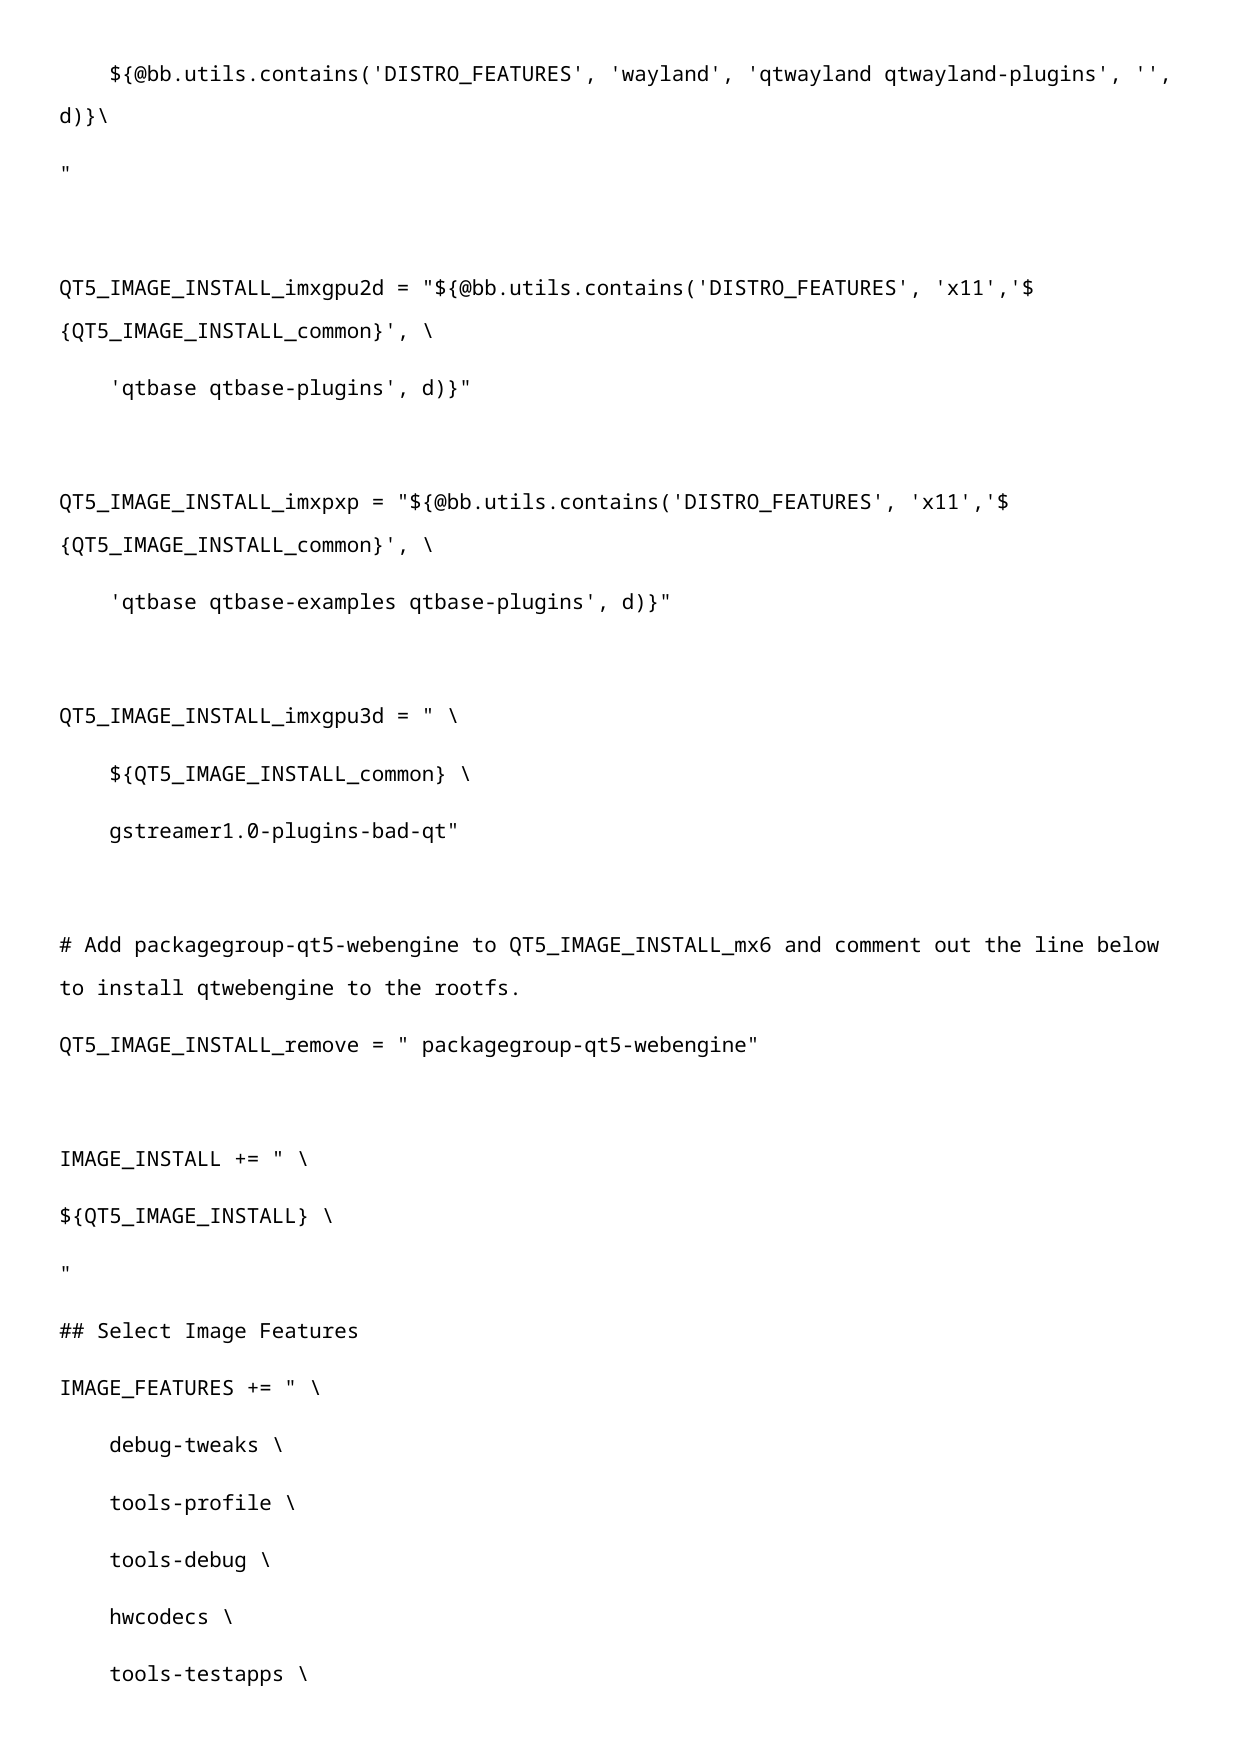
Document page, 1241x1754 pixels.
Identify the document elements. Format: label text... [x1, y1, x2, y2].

text " [59, 159, 1181, 187]
text 'qtbase qtbase-examples qtbase-plugins', d)}" [59, 587, 1181, 616]
text ## Select Image Features [59, 1316, 1181, 1344]
text QT5_IMAGE_INSTALL_imxgpu3d = " \ [59, 702, 1181, 730]
text IMAGE_FEATURES += " \ [59, 1373, 1181, 1402]
text tools-testapps \ [59, 1659, 1181, 1688]
text tools-debug \ [59, 1545, 1181, 1573]
text QT5_IMAGE_INSTALL_remove = " packagegroup-qt5-webengine" [59, 1030, 1181, 1058]
text " [59, 1259, 1181, 1287]
text debug-tweaks \ [59, 1430, 1181, 1459]
text tools-profile \ [59, 1488, 1181, 1516]
text gstreamer1.0-plugins-bad-qt" [59, 816, 1181, 844]
text IMAGE_INSTALL += " \ [59, 1144, 1181, 1173]
text QT5_IMAGE_INSTALL_imxpxp = "${@bb.utils.contains('DISTRO_FEATURES', 'x11','${QT5_IMAGE_INSTALL_common}', \ [59, 487, 1181, 558]
text QT5_IMAGE_INSTALL_imxgpu2d = "${@bb.utils.contains('DISTRO_FEATURES', 'x11','${QT5_IMAGE_INSTALL_common}', \ [59, 273, 1181, 344]
text hwcodecs \ [59, 1602, 1181, 1630]
text 'qtbase qtbase-plugins', d)}" [59, 373, 1181, 401]
text ${@bb.utils.contains('DISTRO_FEATURES', 'wayland', 'qtwayland qtwayland-plugins', '', d)}\ [59, 59, 1181, 130]
text ${QT5_IMAGE_INSTALL_common} \ [59, 759, 1181, 787]
text # Add packagegroup-qt5-webengine to QT5_IMAGE_INSTALL_mx6 and comment out the line below to install qtwebengine to the rootfs. [59, 930, 1181, 1001]
text ${QT5_IMAGE_INSTALL} \ [59, 1202, 1181, 1230]
